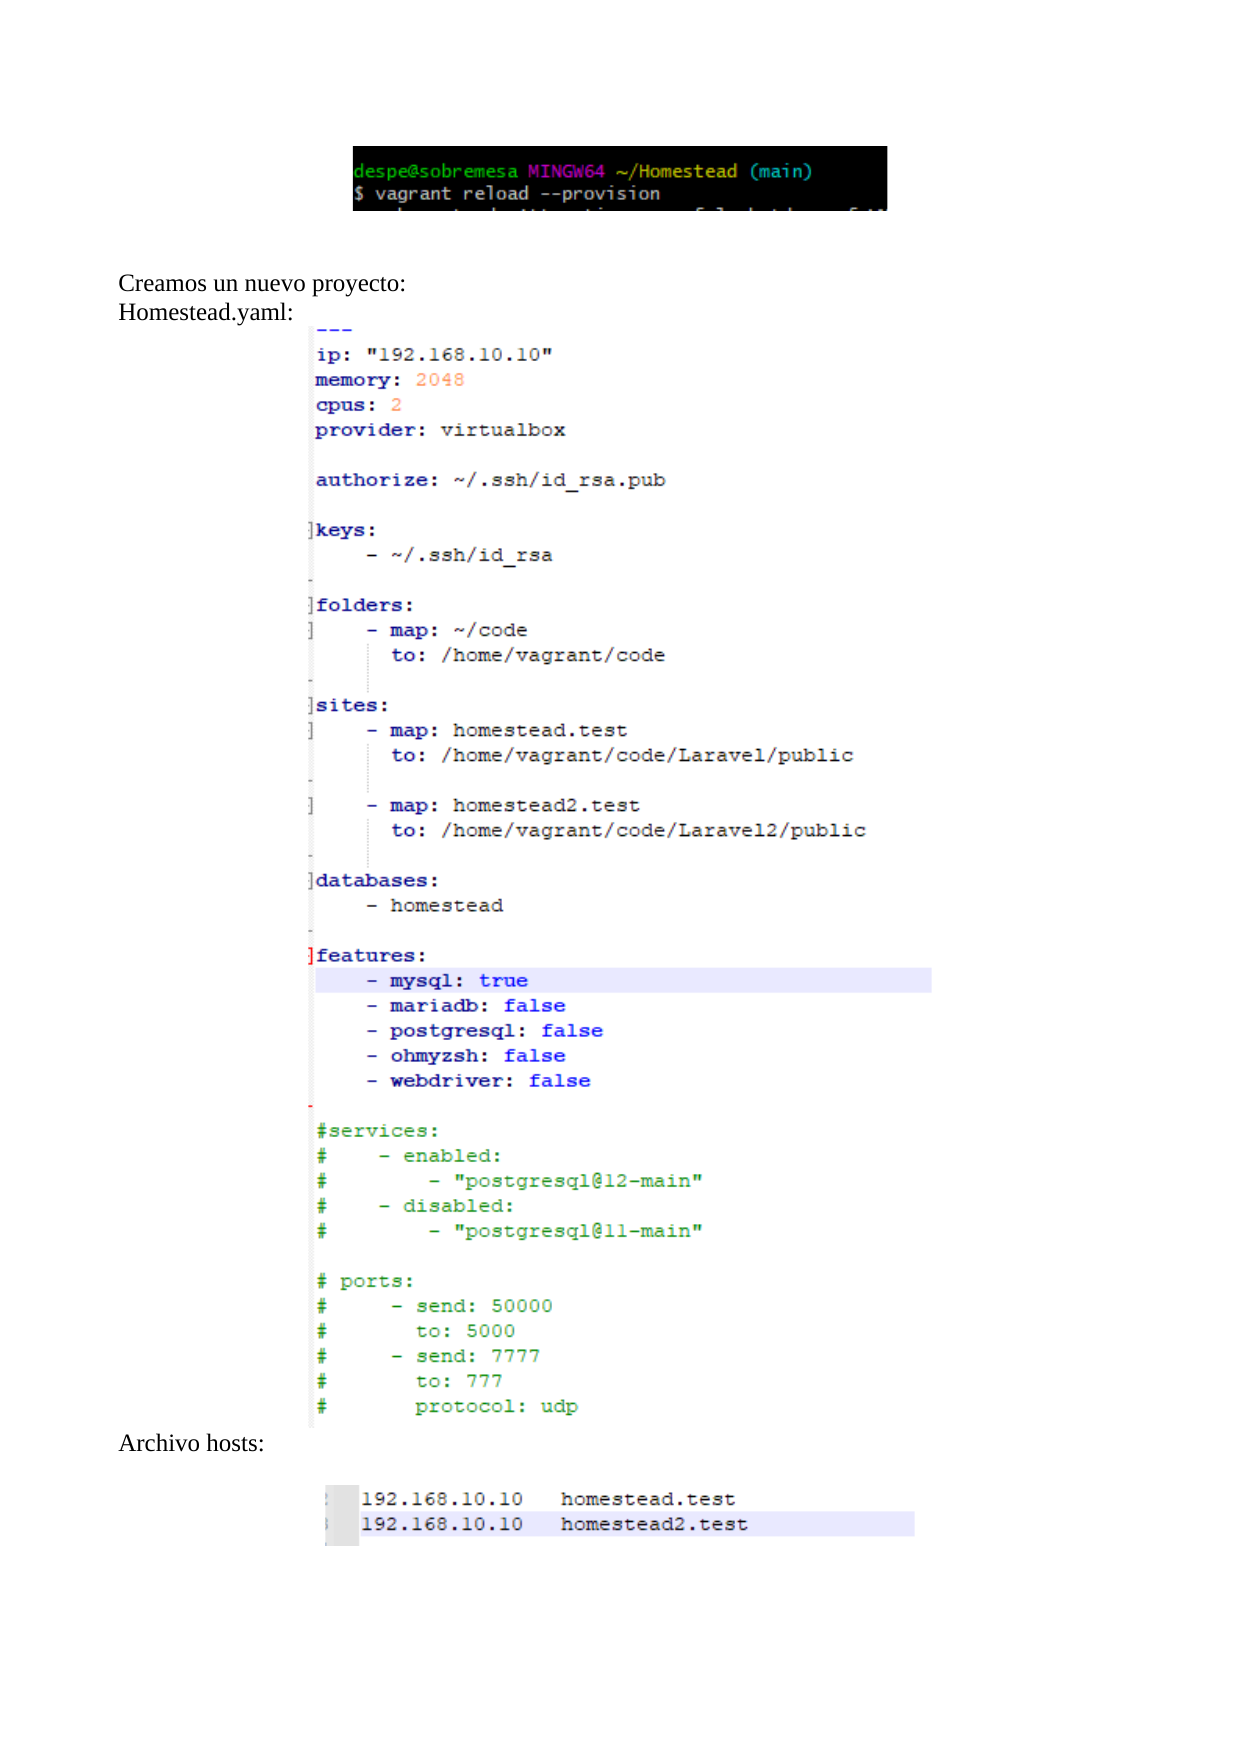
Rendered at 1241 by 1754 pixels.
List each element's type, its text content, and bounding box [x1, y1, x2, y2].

picture [308, 326, 932, 1428]
text Creamos un nuevo proyecto: [118, 268, 1122, 297]
text Archivo hosts: [118, 326, 1122, 1456]
picture [352, 146, 888, 211]
picture [325, 1485, 915, 1546]
text Homestead.yaml: [118, 297, 1122, 326]
